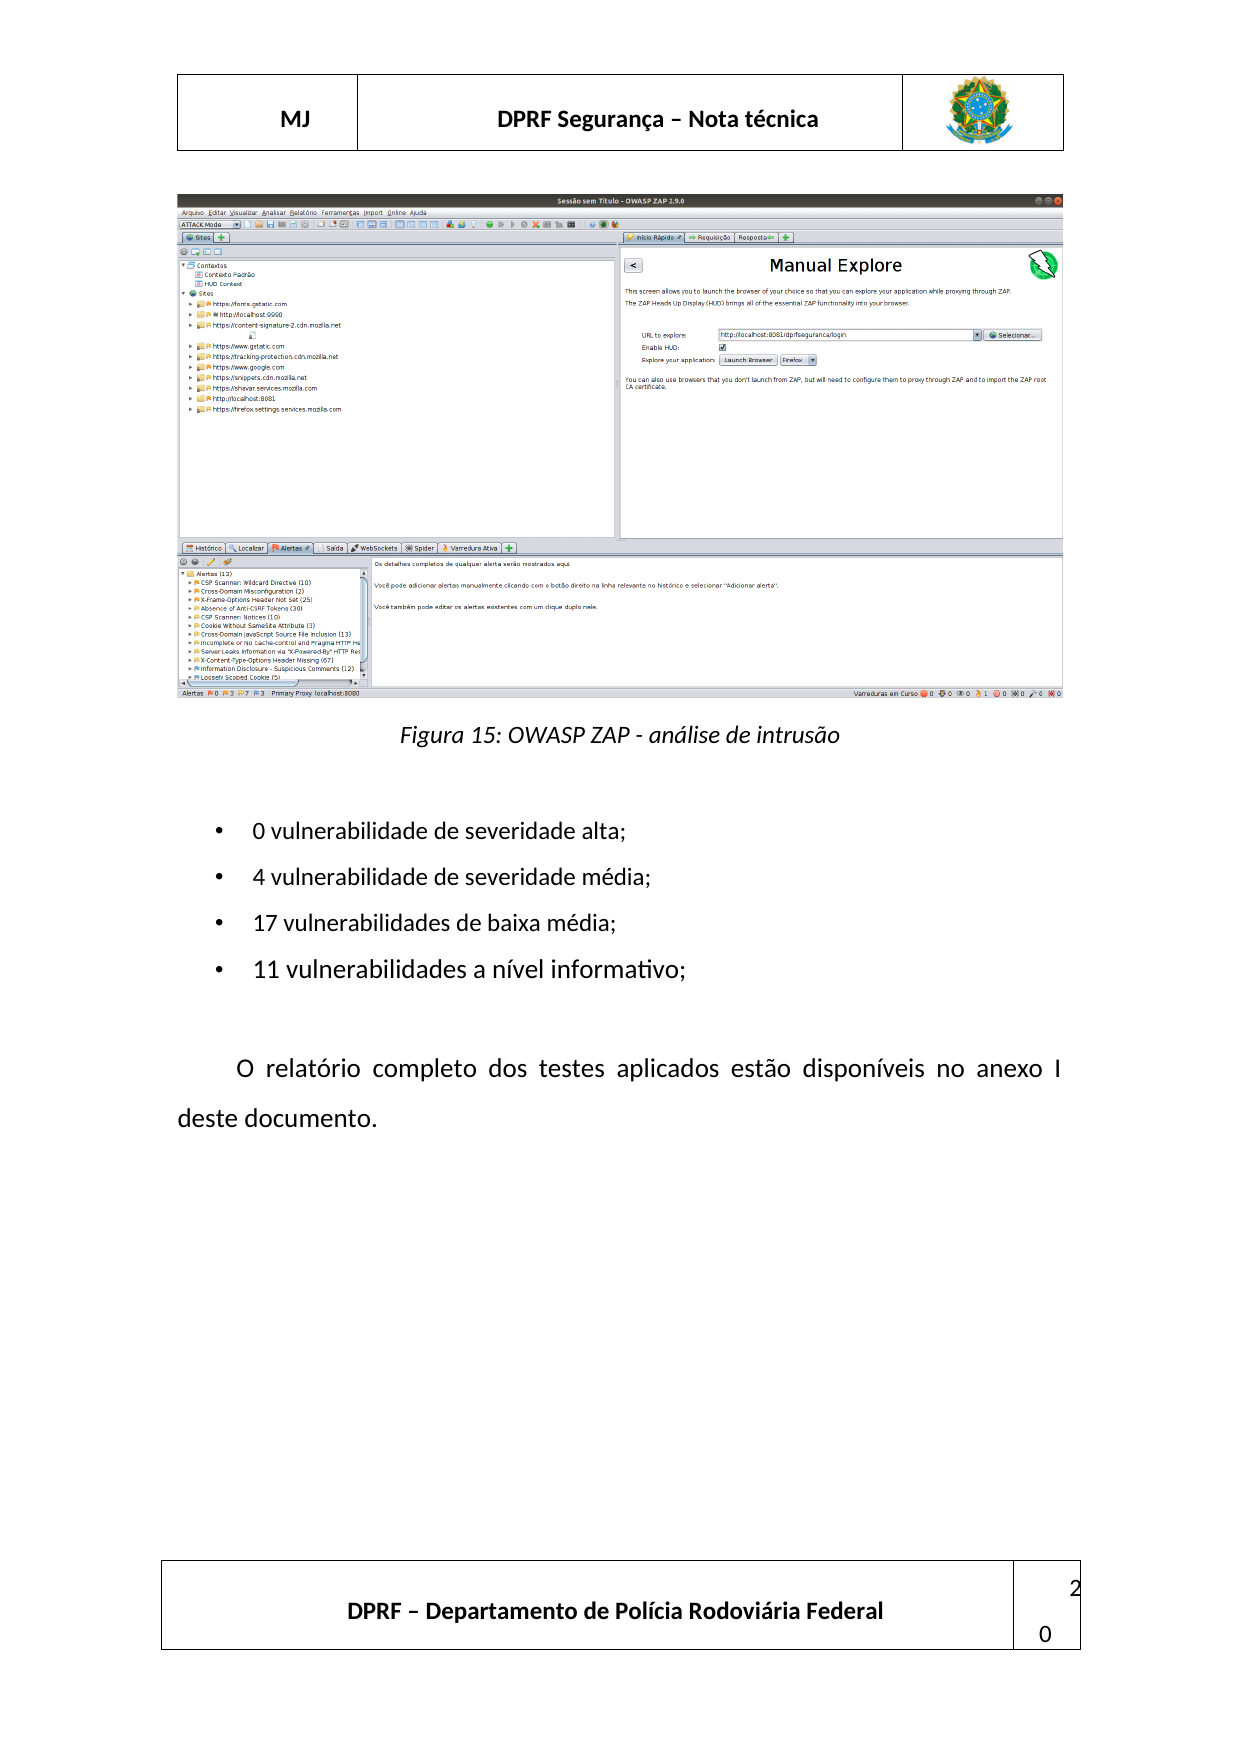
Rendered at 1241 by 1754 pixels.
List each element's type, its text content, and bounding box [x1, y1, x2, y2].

list 0 vulnerabilidade de severidade alta; [626, 815, 1063, 846]
text Figura 15: OWASP ZAP - análise de intrusão [177, 698, 1063, 749]
list 4 vulnerabilidade de severidade média; [652, 861, 1063, 892]
list 17 vulnerabilidades de baixa média; [215, 907, 252, 937]
picture [944, 75, 1020, 149]
picture [177, 194, 1063, 698]
list 4 vulnerabilidade de severidade média; [215, 861, 252, 892]
list 0 vulnerabilidade de severidade alta; [215, 815, 252, 846]
list 11 vulnerabilidades a nível informativo; [687, 953, 1063, 986]
list 17 vulnerabilidades de baixa média; [617, 907, 1063, 937]
list 11 vulnerabilidades a nível informativo; [215, 953, 252, 986]
text O relatório completo dos testes aplicados estão disponíveis no anexo I deste documento. [177, 1052, 1063, 1134]
